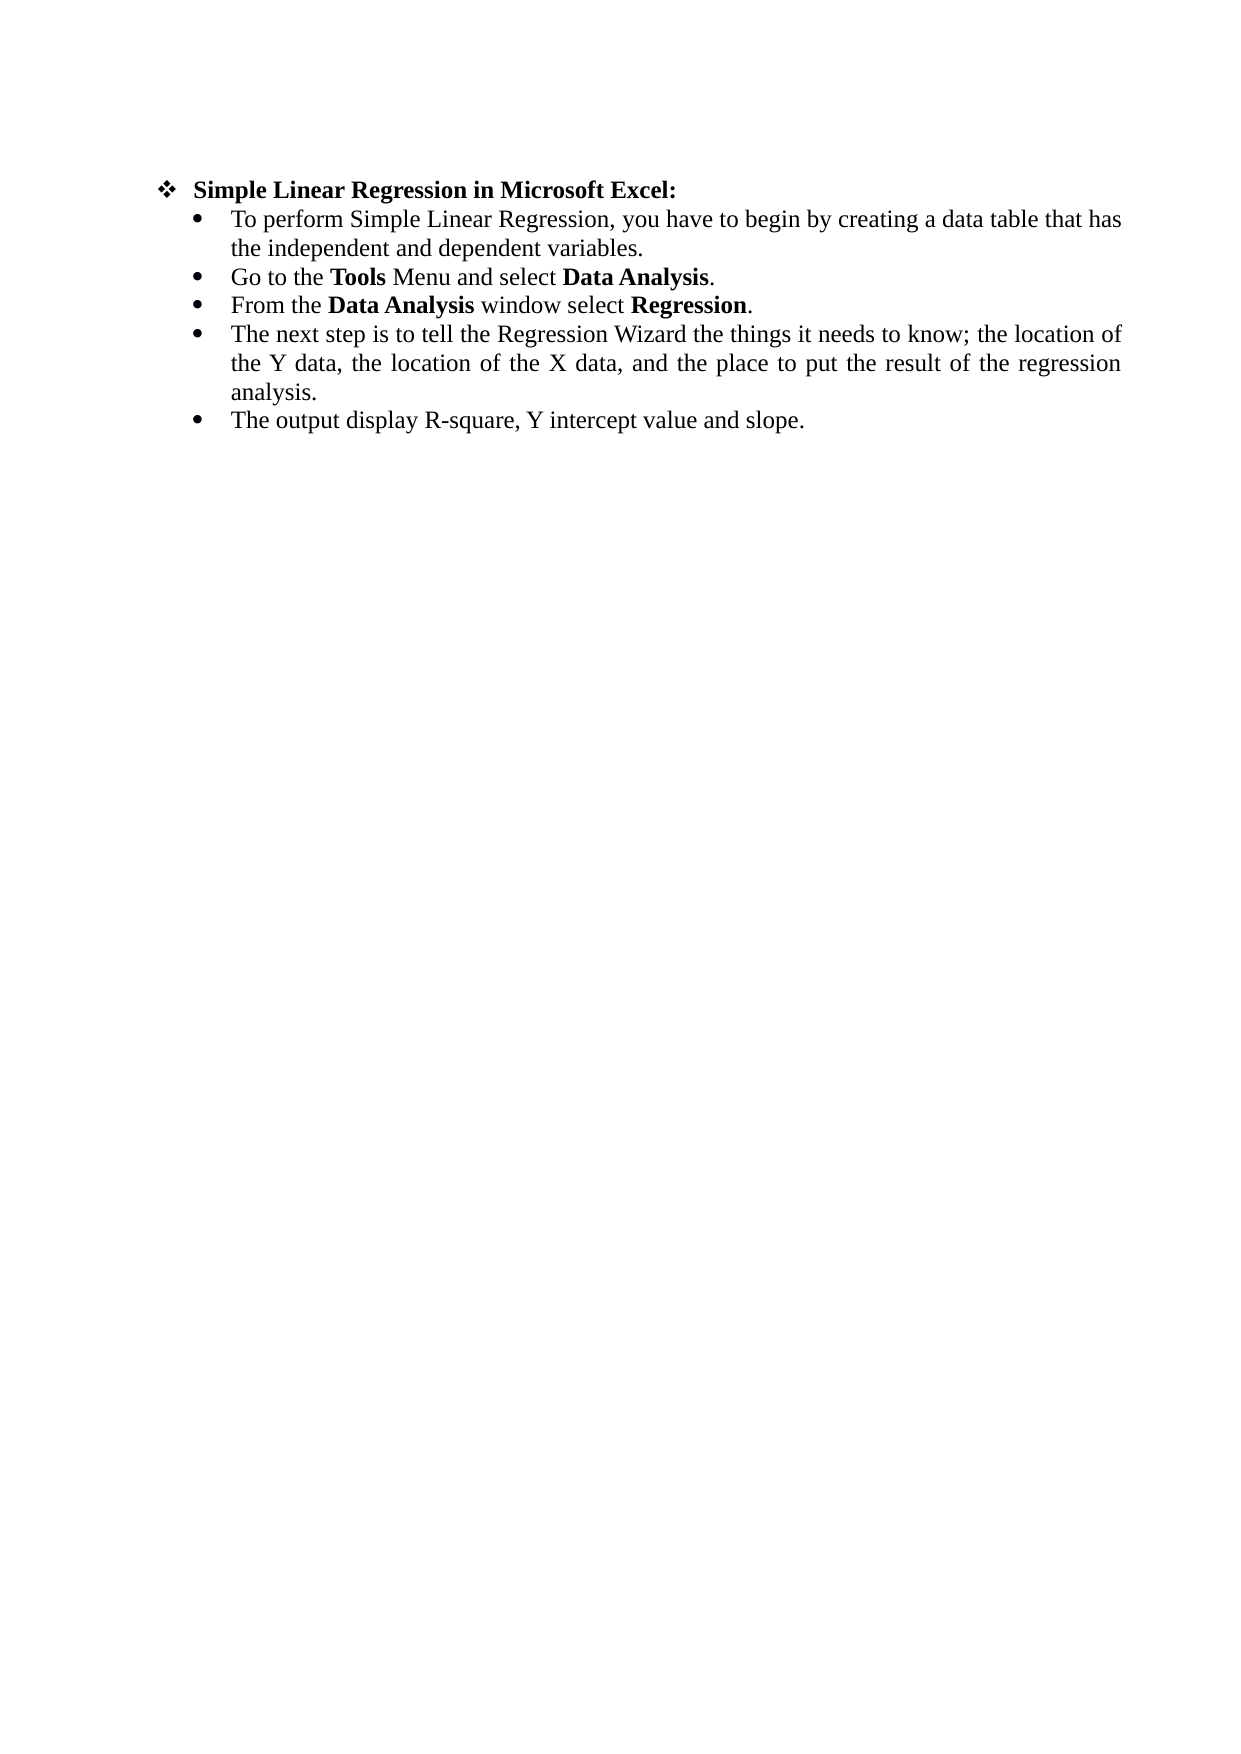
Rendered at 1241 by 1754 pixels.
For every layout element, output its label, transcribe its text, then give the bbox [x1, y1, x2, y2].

list To perform Simple Linear Regression, you have to begin by creating a data table that has the independent and dependent variables. [193, 204, 1122, 262]
list Go to the Tools Menu and select Data Analysis. [193, 262, 1122, 291]
list Simple Linear Regression in Microsoft Excel: [156, 176, 1122, 204]
list The next step is to tell the Regression Wizard the things it needs to know; the location of the Y data, the location of the X data, and the place to put the result of the regression analysis. [193, 319, 1122, 406]
list From the Data Analysis window select Regression. [193, 291, 1122, 319]
list The output display R-square, Y intercept value and slope. [193, 406, 1122, 434]
